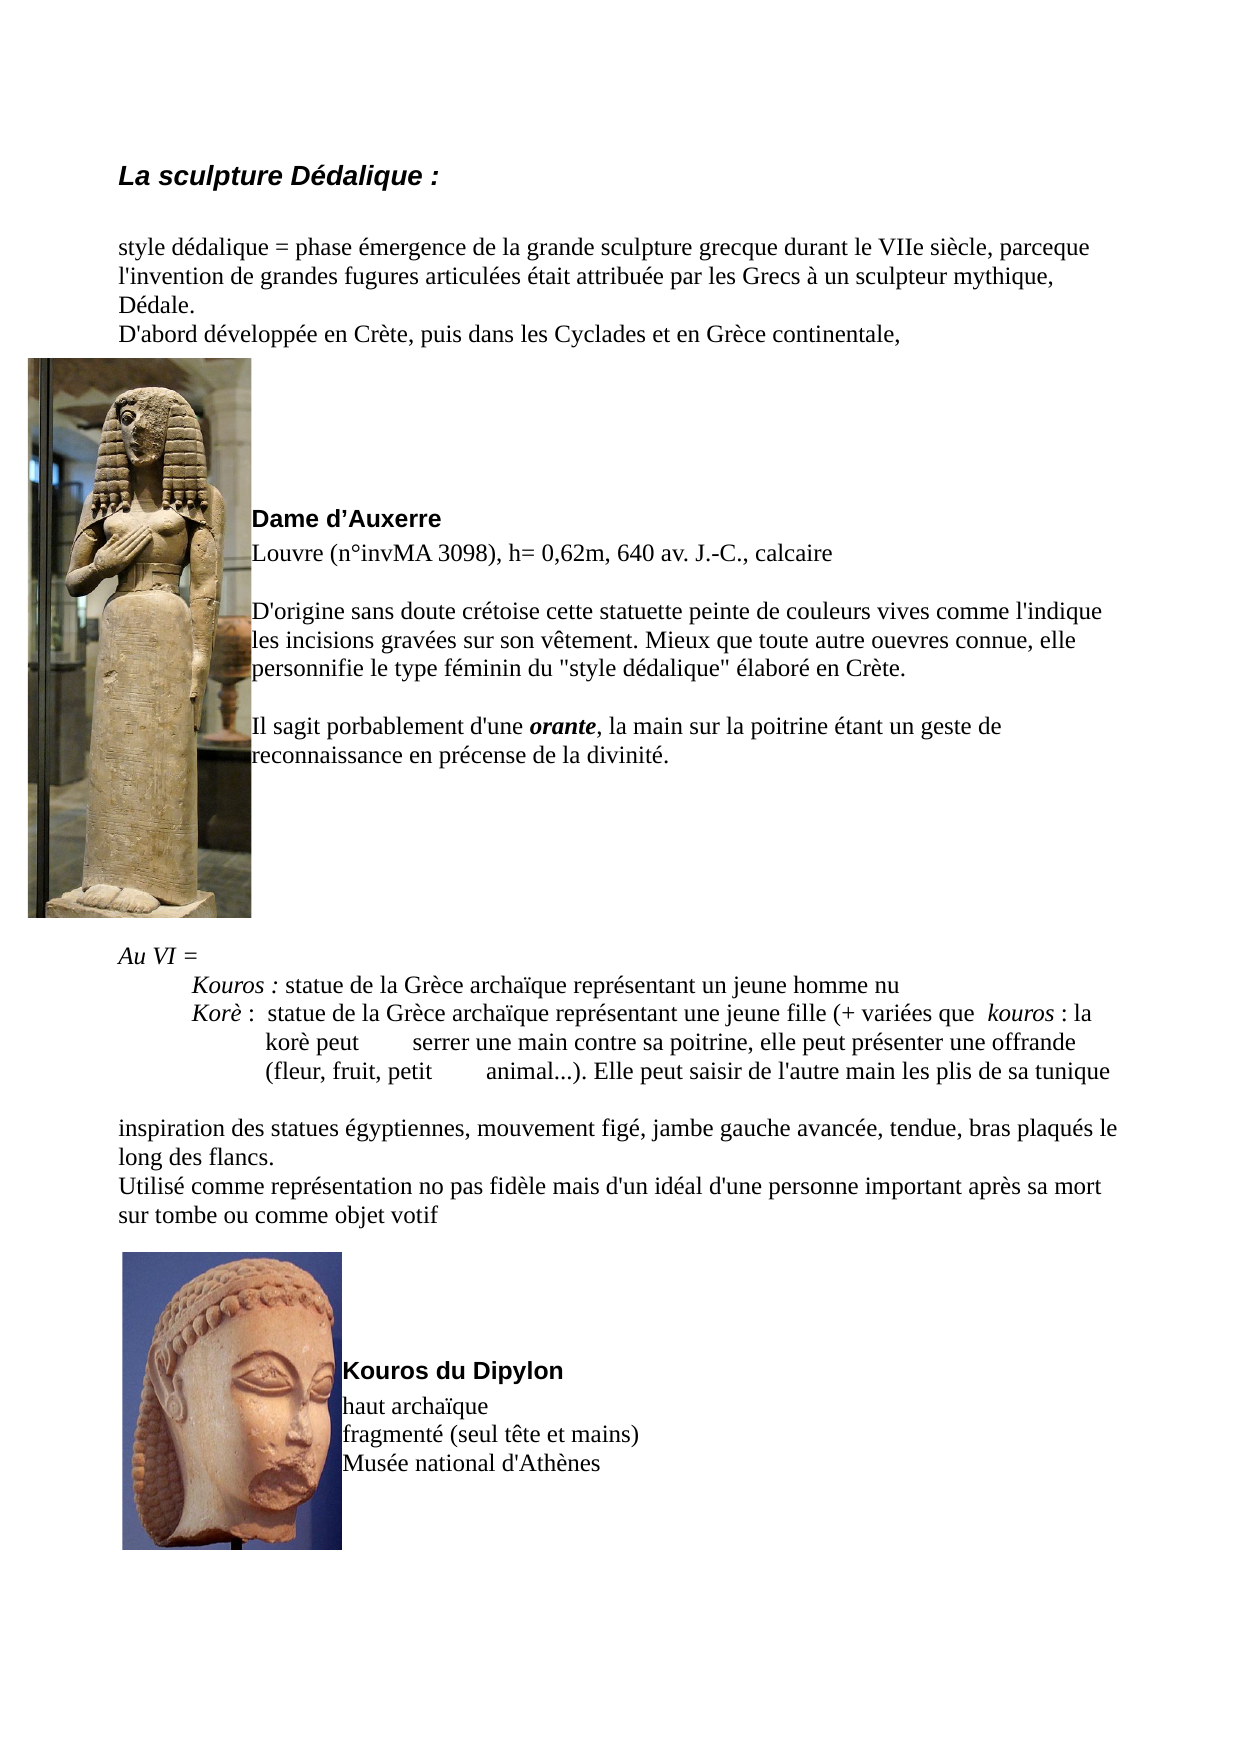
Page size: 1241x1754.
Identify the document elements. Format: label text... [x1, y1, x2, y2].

text Il sagit porbablement d'une orante, la main sur la poitrine étant un geste de reconnaissance en précense de la divinité. [252, 711, 1122, 768]
subtitle La sculpture Dédalique : [118, 159, 1122, 191]
text Korè : statue de la Grèce archaïque représentant une jeune fille (+ variées que kouros : la korè peut serrer une main contre sa poitrine, elle peut présenter une offrande (fleur, fruit, petit animal...). Elle peut saisir de l'autre main les plis de sa tunique [118, 998, 1122, 1085]
text haut archaïque [342, 1391, 1122, 1419]
subtitle Dame d’Auxerre [252, 504, 1122, 532]
text D'abord développée en Crète, puis dans les Cyclades et en Grèce continentale, [118, 319, 1122, 347]
text Kouros : statue de la Grèce archaïque représentant un jeune homme nu [118, 970, 1122, 998]
text style dédalique = phase émergence de la grande sculpture grecque durant le VIIe siècle, parceque l'invention de grandes fugures articulées était attribuée par les Grecs à un sculpteur mythique, Dédale. [118, 232, 1122, 319]
text Au VI = [118, 941, 1122, 970]
text Musée national d'Athènes [342, 1448, 1122, 1477]
text Louvre (n°invMA 3098), h= 0,62m, 640 av. J.-C., calcaire [252, 538, 1122, 567]
text Utilisé comme représentation no pas fidèle mais d'un idéal d'une personne important après sa mort sur tombe ou comme objet votif [118, 1171, 1122, 1228]
text inspiration des statues égyptiennes, mouvement figé, jambe gauche avancée, tendue, bras plaqués le long des flancs. [118, 1113, 1122, 1171]
text fragmenté (seul tête et mains) [342, 1419, 1122, 1448]
picture [122, 1252, 342, 1550]
subtitle Kouros du Dipylon [342, 1356, 1122, 1384]
text D'origine sans doute crétoise cette statuette peinte de couleurs vives comme l'indique les incisions gravées sur son vêtement. Mieux que toute autre ouevres connue, elle personnifie le type féminin du "style dédalique" élaboré en Crète. [252, 596, 1122, 682]
picture [27, 358, 252, 918]
